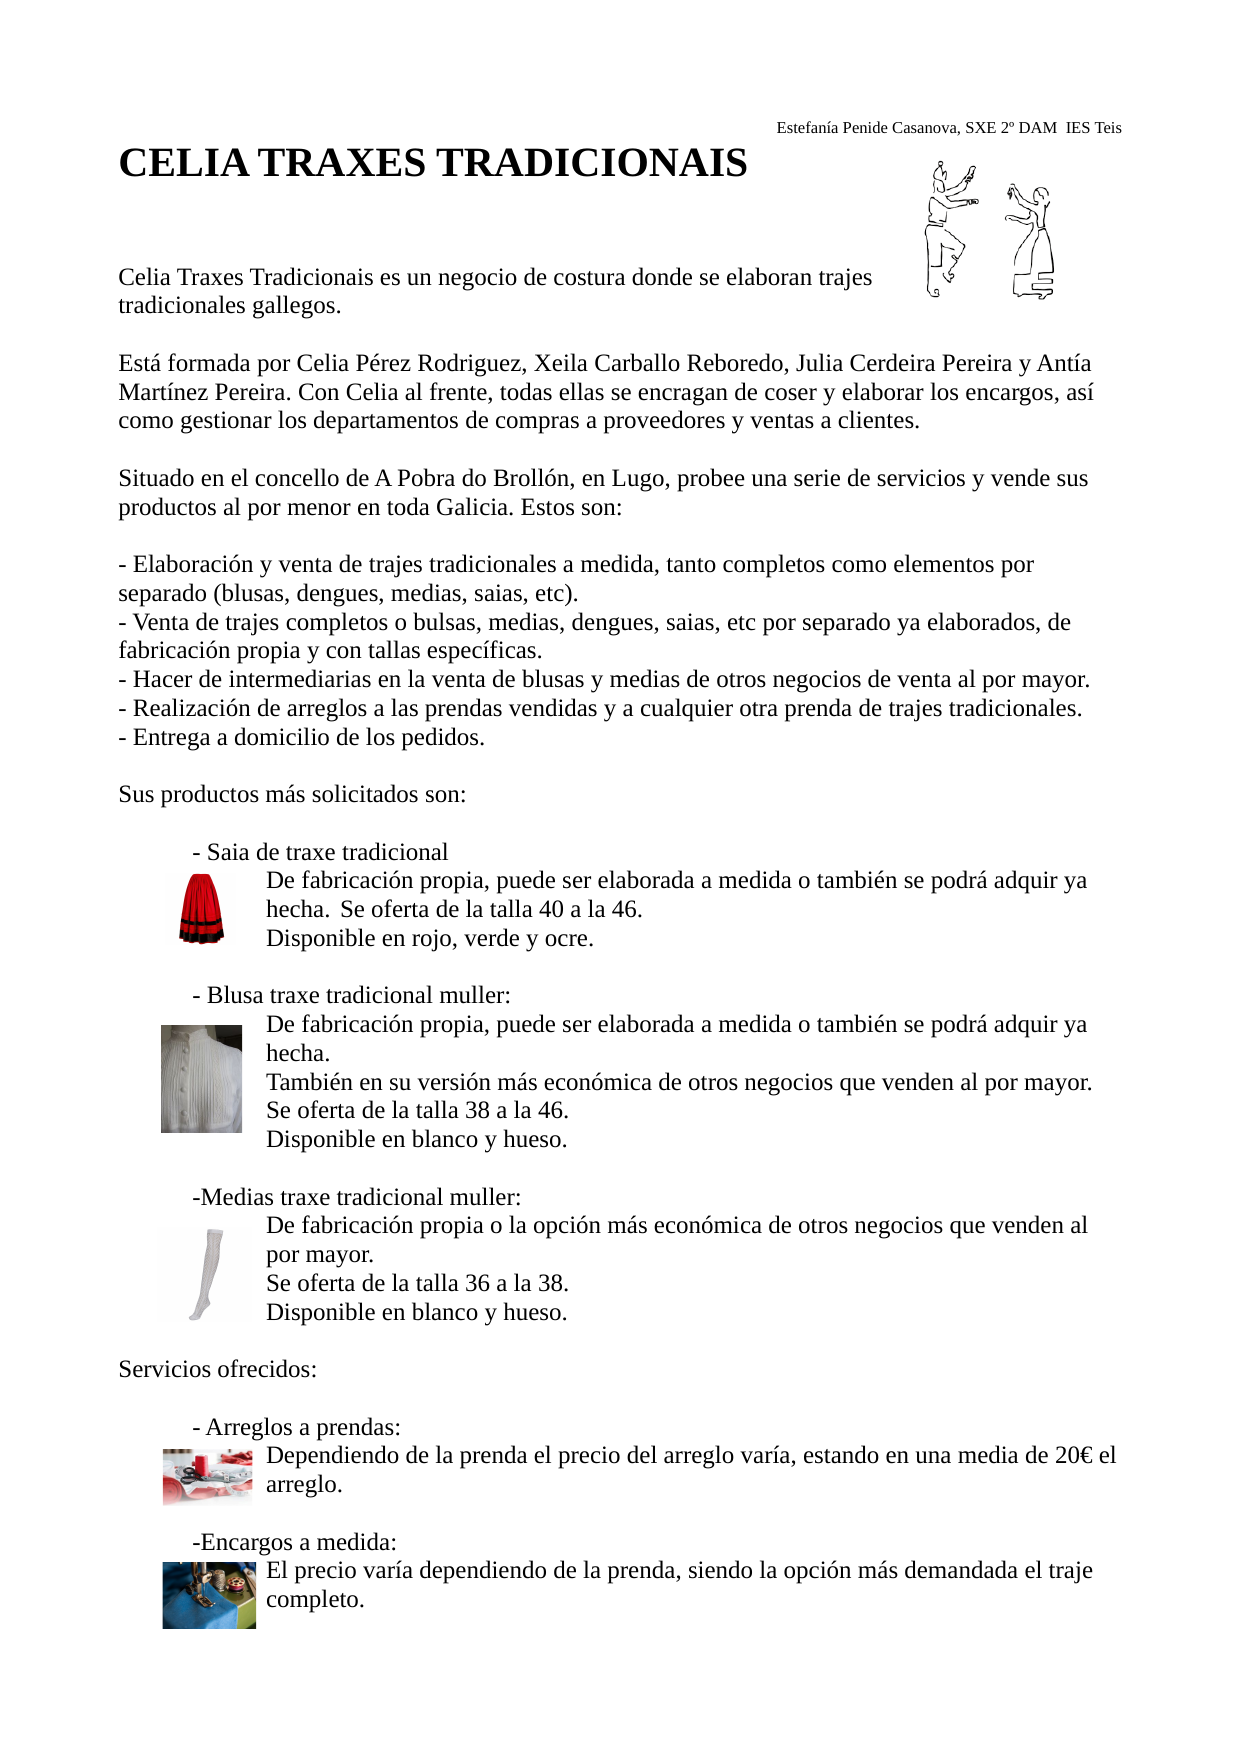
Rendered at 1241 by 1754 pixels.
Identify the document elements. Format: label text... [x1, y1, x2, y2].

text - Entrega a domicilio de los pedidos. [118, 722, 1122, 751]
text Situado en el concello de A Pobra do Brollón, en Lugo, probee una serie de servicios y vende sus productos al por menor en toda Galicia. Estos son: [118, 463, 1122, 521]
text - Realización de arreglos a las prendas vendidas y a cualquier otra prenda de trajes tradicionales. [118, 693, 1122, 722]
text [118, 1268, 157, 1297]
picture [161, 1025, 243, 1133]
text De fabricación propia, puede ser elaborada a medida o también se podrá adquir ya hecha. [118, 1009, 1122, 1067]
text Sus productos más solicitados son: [118, 779, 1122, 808]
text -Encargos a medida: [118, 1527, 1122, 1556]
text De fabricación propia o la opción más económica de otros negocios que venden al por mayor. [118, 1211, 1122, 1268]
text - Elaboración y venta de trajes tradicionales a medida, tanto completos como elementos por separado (blusas, dengues, medias, saias, etc). [118, 549, 1122, 607]
text - Saia de traxe tradicional [118, 837, 1122, 866]
text Estefanía Penide Casanova, SXE 2º DAM IES Teis [118, 118, 1122, 137]
picture [899, 140, 1079, 320]
text De fabricación propia, puede ser elaborada a medida o también se podrá adquir ya hecha. Se oferta de la talla 40 a la 46. [118, 866, 1122, 923]
picture [157, 1227, 253, 1322]
text Celia Traxes Tradicionais es un negocio de costura donde se elaboran trajes tradicionales gallegos. [118, 262, 899, 319]
text - Venta de trajes completos o bulsas, medias, dengues, saias, etc por separado ya elaborados, de fabricación propia y con tallas específicas. [118, 607, 1122, 664]
text -Medias traxe tradicional muller: [118, 1182, 1122, 1211]
picture [165, 873, 237, 945]
picture [162, 1449, 253, 1506]
text [118, 1096, 161, 1124]
text Disponible en blanco y hueso. [118, 1297, 1122, 1326]
picture [162, 1562, 257, 1629]
text Disponible en rojo, verde y ocre. [118, 923, 1122, 952]
text Disponible en blanco y hueso. [118, 1124, 1122, 1153]
text - Hacer de intermediarias en la venta de blusas y medias de otros negocios de venta al por mayor. [118, 664, 1122, 693]
text - Arreglos a prendas: [118, 1412, 1122, 1441]
text - Blusa traxe tradicional muller: [118, 981, 1122, 1009]
text [1079, 262, 1122, 319]
text Se oferta de la talla 36 a la 38. [253, 1268, 1122, 1297]
text Servicios ofrecidos: [118, 1354, 1122, 1383]
text Está formada por Celia Pérez Rodriguez, Xeila Carballo Reboredo, Julia Cerdeira Pereira y Antía Martínez Pereira. Con Celia al frente, todas ellas se encragan de coser y elaborar los encargos, así como gestionar los departamentos de compras a proveedores y ventas a clientes. [118, 348, 1122, 434]
text Se oferta de la talla 38 a la 46. [243, 1096, 1122, 1124]
text CELIA TRAXES TRADICIONAIS [118, 137, 1122, 185]
text Dependiendo de la prenda el precio del arreglo varía, estando en una media de 20€ el arreglo. [118, 1441, 1122, 1498]
text También en su versión más económica de otros negocios que venden al por mayor. [243, 1067, 1122, 1096]
text El precio varía dependiendo de la prenda, siendo la opción más demandada el traje completo. [118, 1556, 1122, 1613]
